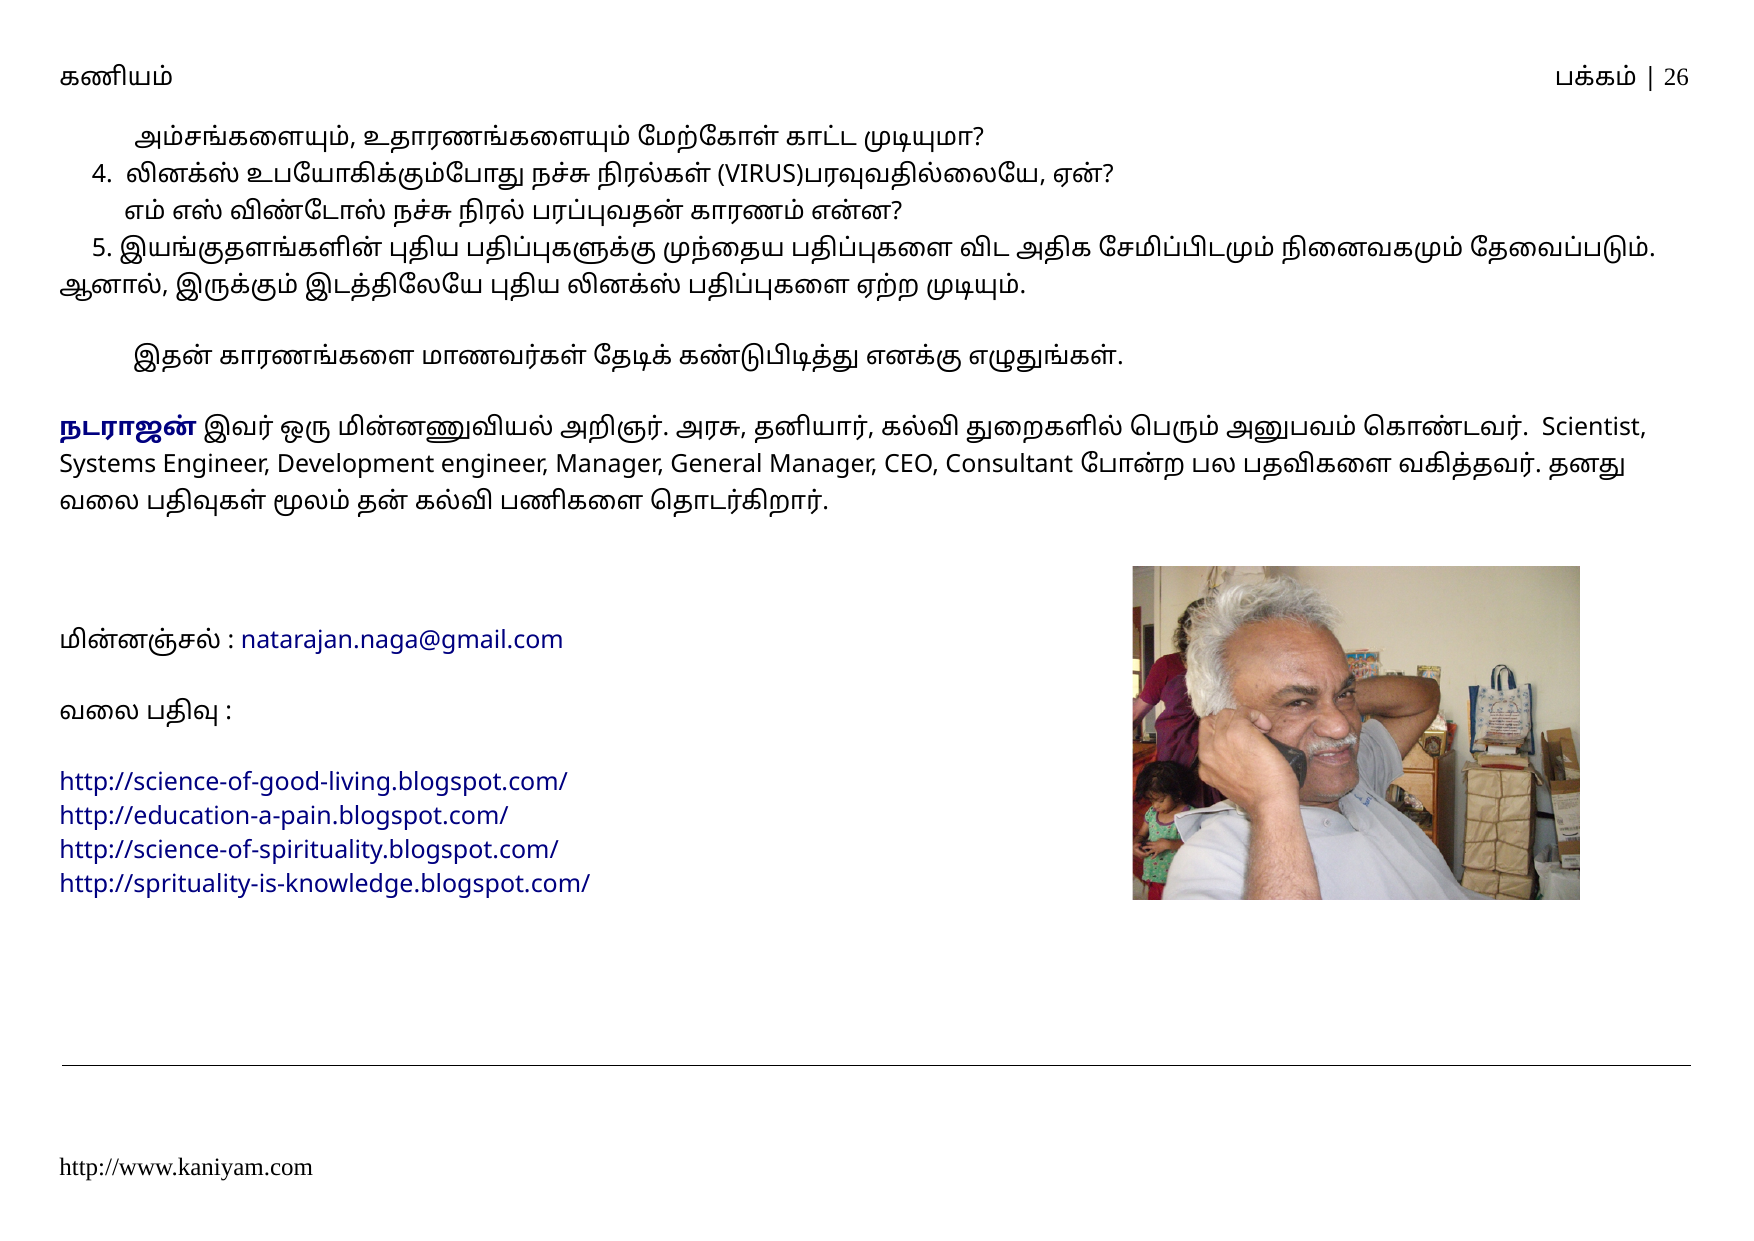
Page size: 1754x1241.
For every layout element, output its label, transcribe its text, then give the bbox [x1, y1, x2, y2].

text http://science-of-spirituality.blogspot.com/ http://sprituality-is-knowledge.blogspot.com/ [59, 832, 1132, 900]
text http://science-of-good-living.blogspot.com/ [59, 764, 1132, 798]
text [1580, 622, 1695, 659]
text நடராஜன் இவர் ஒரு மின்னணுவியல் அறிஞர். அரசு, தனியார், கல்வி துறைகளில் பெரும் அனுபவம் கொண்டவர். Scientist, Systems Engineer, Development engineer, Manager, General Manager, CEO, Consultant போன்ற பல பதவிகளை வகித்தவர். தனது வலை பதிவுகள் மூலம் தன் கல்வி பணிகளை தொடர்கிறார். [59, 408, 1695, 519]
text [1580, 832, 1695, 900]
text http://education-a-pain.blogspot.com/ [59, 798, 1132, 832]
text இதன் காரணங்களை மாணவர்கள் தேடிக் கண்டுபிடித்து எனக்கு எழுதுங்கள். [59, 337, 1695, 374]
text வலை பதிவு : [59, 693, 1132, 730]
text மின்னஞ்சல் : natarajan.naga@gmail.com [59, 622, 1132, 659]
text 4. லினக்ஸ் உபயோகிக்கும்போது நச்சு நிரல்கள் (VIRUS)பரவுவதில்லையே, ஏன்? [59, 156, 1695, 192]
text 5. இயங்குதளங்களின் புதிய பதிப்புகளுக்கு முந்தைய பதிப்புகளை விட அதிக சேமிப்பிடமும் நினைவகமும் தேவைப்படும். ஆனால், இருக்கும் இடத்திலேயே புதிய லினக்ஸ் பதிப்புகளை ஏற்ற முடியும். [59, 229, 1695, 303]
text [1580, 693, 1695, 730]
text [1580, 764, 1695, 798]
picture [1132, 566, 1580, 900]
list அம்சங்களையும், உதாரணங்களையும் மேற்கோள் காட்ட முடியுமா? [97, 118, 1695, 156]
text [1580, 798, 1695, 832]
text எம் எஸ் விண்டோஸ் நச்சு நிரல் பரப்புவதன் காரணம் என்ன? [59, 192, 1695, 229]
